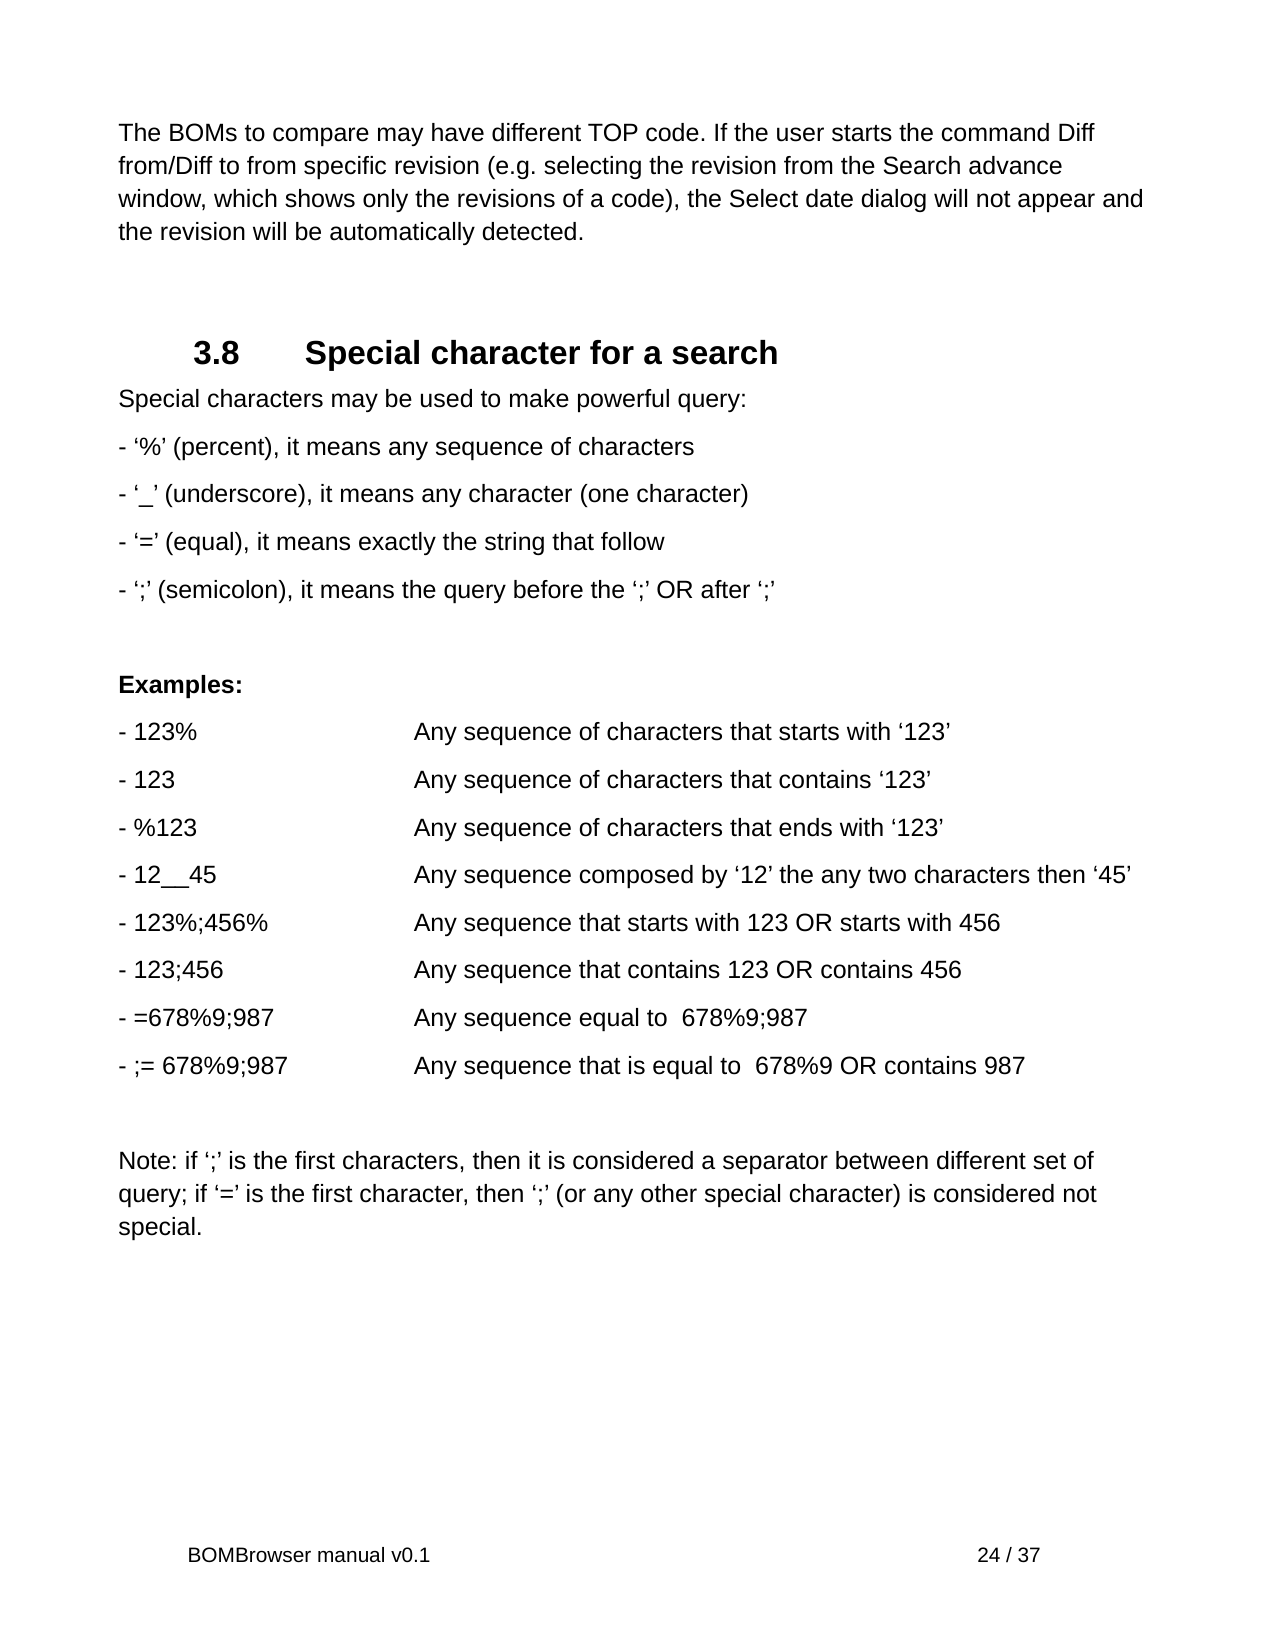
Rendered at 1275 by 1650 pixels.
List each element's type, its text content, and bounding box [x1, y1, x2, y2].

subtitle Special character for a search [193, 333, 1157, 372]
text - ‘=’ (equal), it means exactly the string that follow [118, 527, 1157, 556]
text - 12__45 Any sequence composed by ‘12’ the any two characters then ‘45’ [118, 860, 1157, 889]
text - ‘_’ (underscore), it means any character (one character) [118, 479, 1157, 508]
text - ;= 678%9;987 Any sequence that is equal to 678%9 OR contains 987 [118, 1051, 1157, 1079]
text - =678%9;987 Any sequence equal to 678%9;987 [118, 1003, 1157, 1032]
text - 123% Any sequence of characters that starts with ‘123’ [118, 717, 1157, 746]
text - ‘%’ (percent), it means any sequence of characters [118, 432, 1157, 461]
text - ‘;’ (semicolon), it means the query before the ‘;’ OR after ‘;’ [118, 574, 1157, 603]
text - 123;456 Any sequence that contains 123 OR contains 456 [118, 955, 1157, 984]
text The BOMs to compare may have different TOP code. If the user starts the command Diff from/Diff to from specific revision (e.g. selecting the revision from the Search advance window, which shows only the revisions of a code), the Select date dialog will not appear and the revision will be automatically detected. [118, 118, 1157, 246]
text Note: if ‘;’ is the first characters, then it is considered a separator between different set of query; if ‘=’ is the first character, then ‘;’ (or any other special character) is considered not special. [118, 1146, 1157, 1241]
text Examples: [118, 670, 1157, 698]
text - 123 Any sequence of characters that contains ‘123’ [118, 765, 1157, 794]
text Special characters may be used to make powerful query: [118, 384, 1157, 413]
text - 123%;456% Any sequence that starts with 123 OR starts with 456 [118, 908, 1157, 937]
text - %123 Any sequence of characters that ends with ‘123’ [118, 813, 1157, 841]
